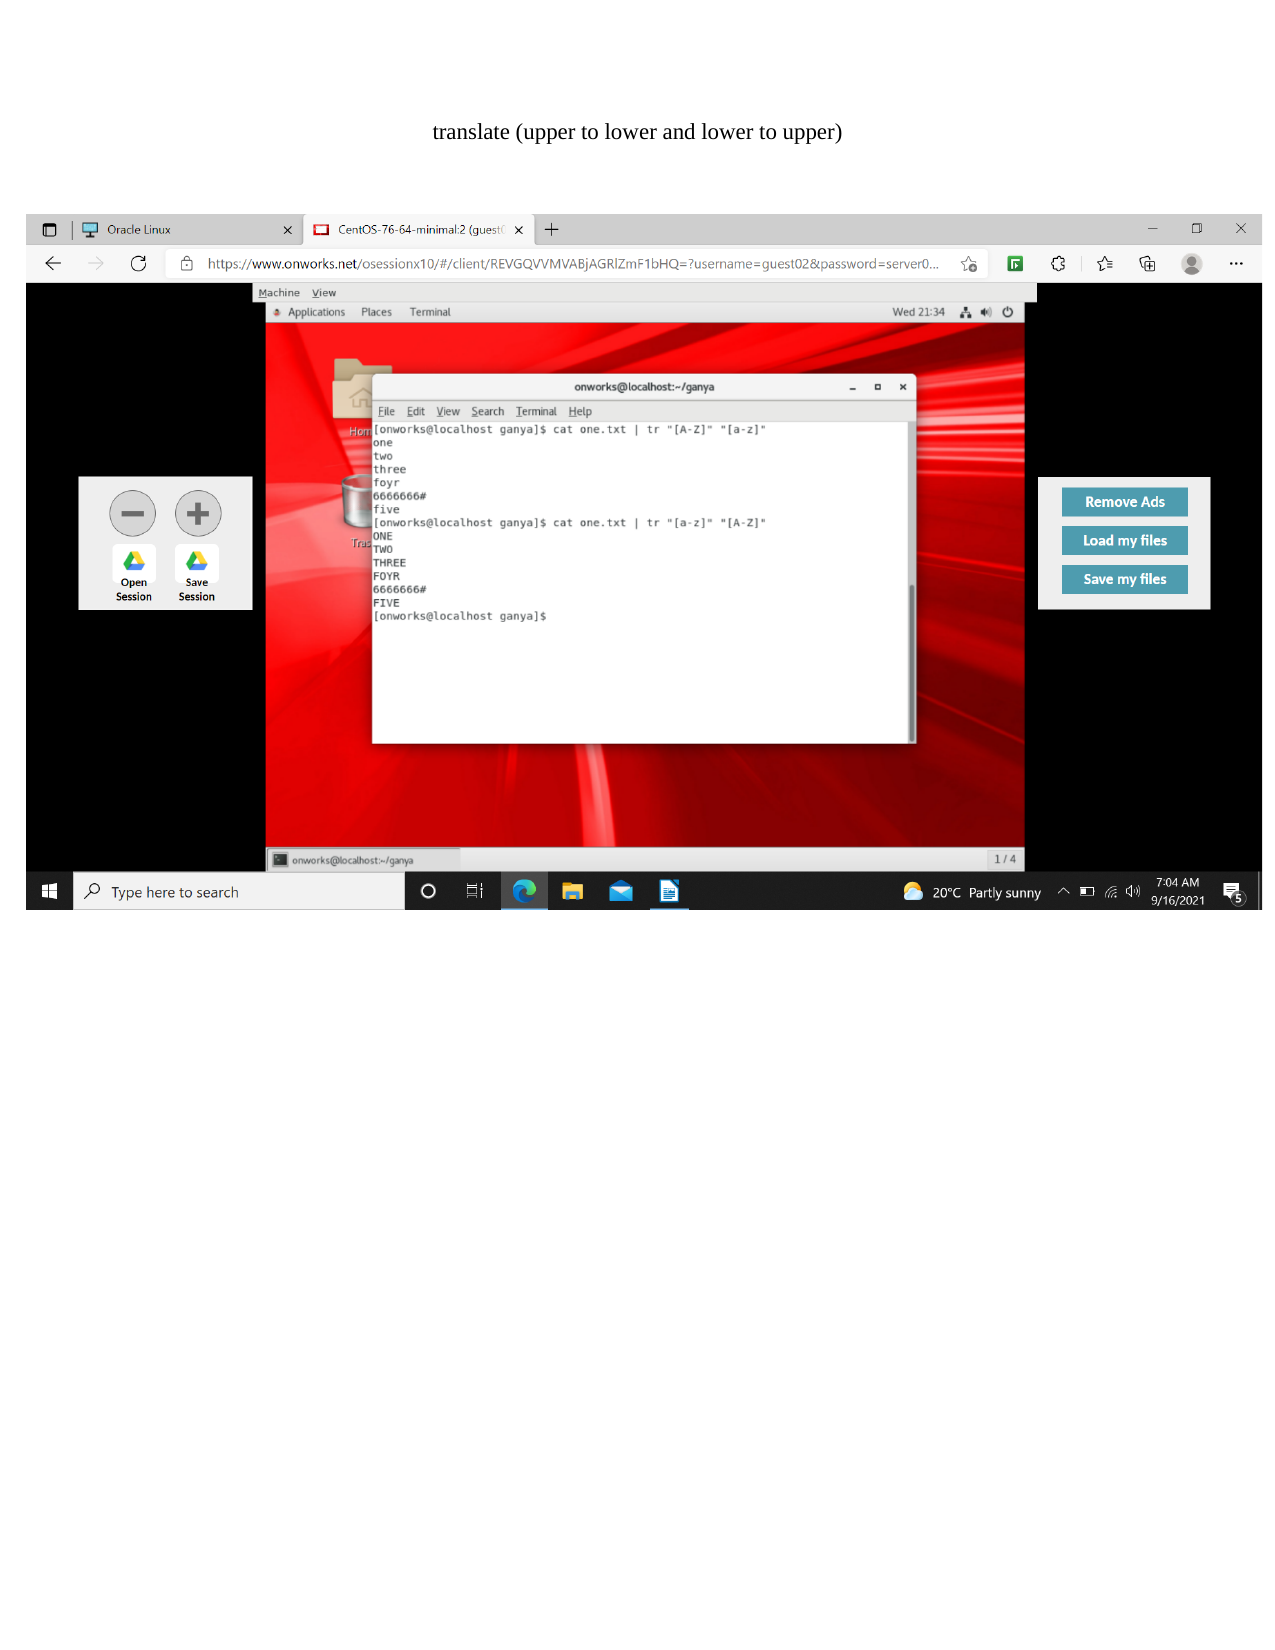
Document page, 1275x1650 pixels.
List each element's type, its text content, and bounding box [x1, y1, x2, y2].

text translate (upper to lower and lower to upper) [118, 118, 1157, 144]
